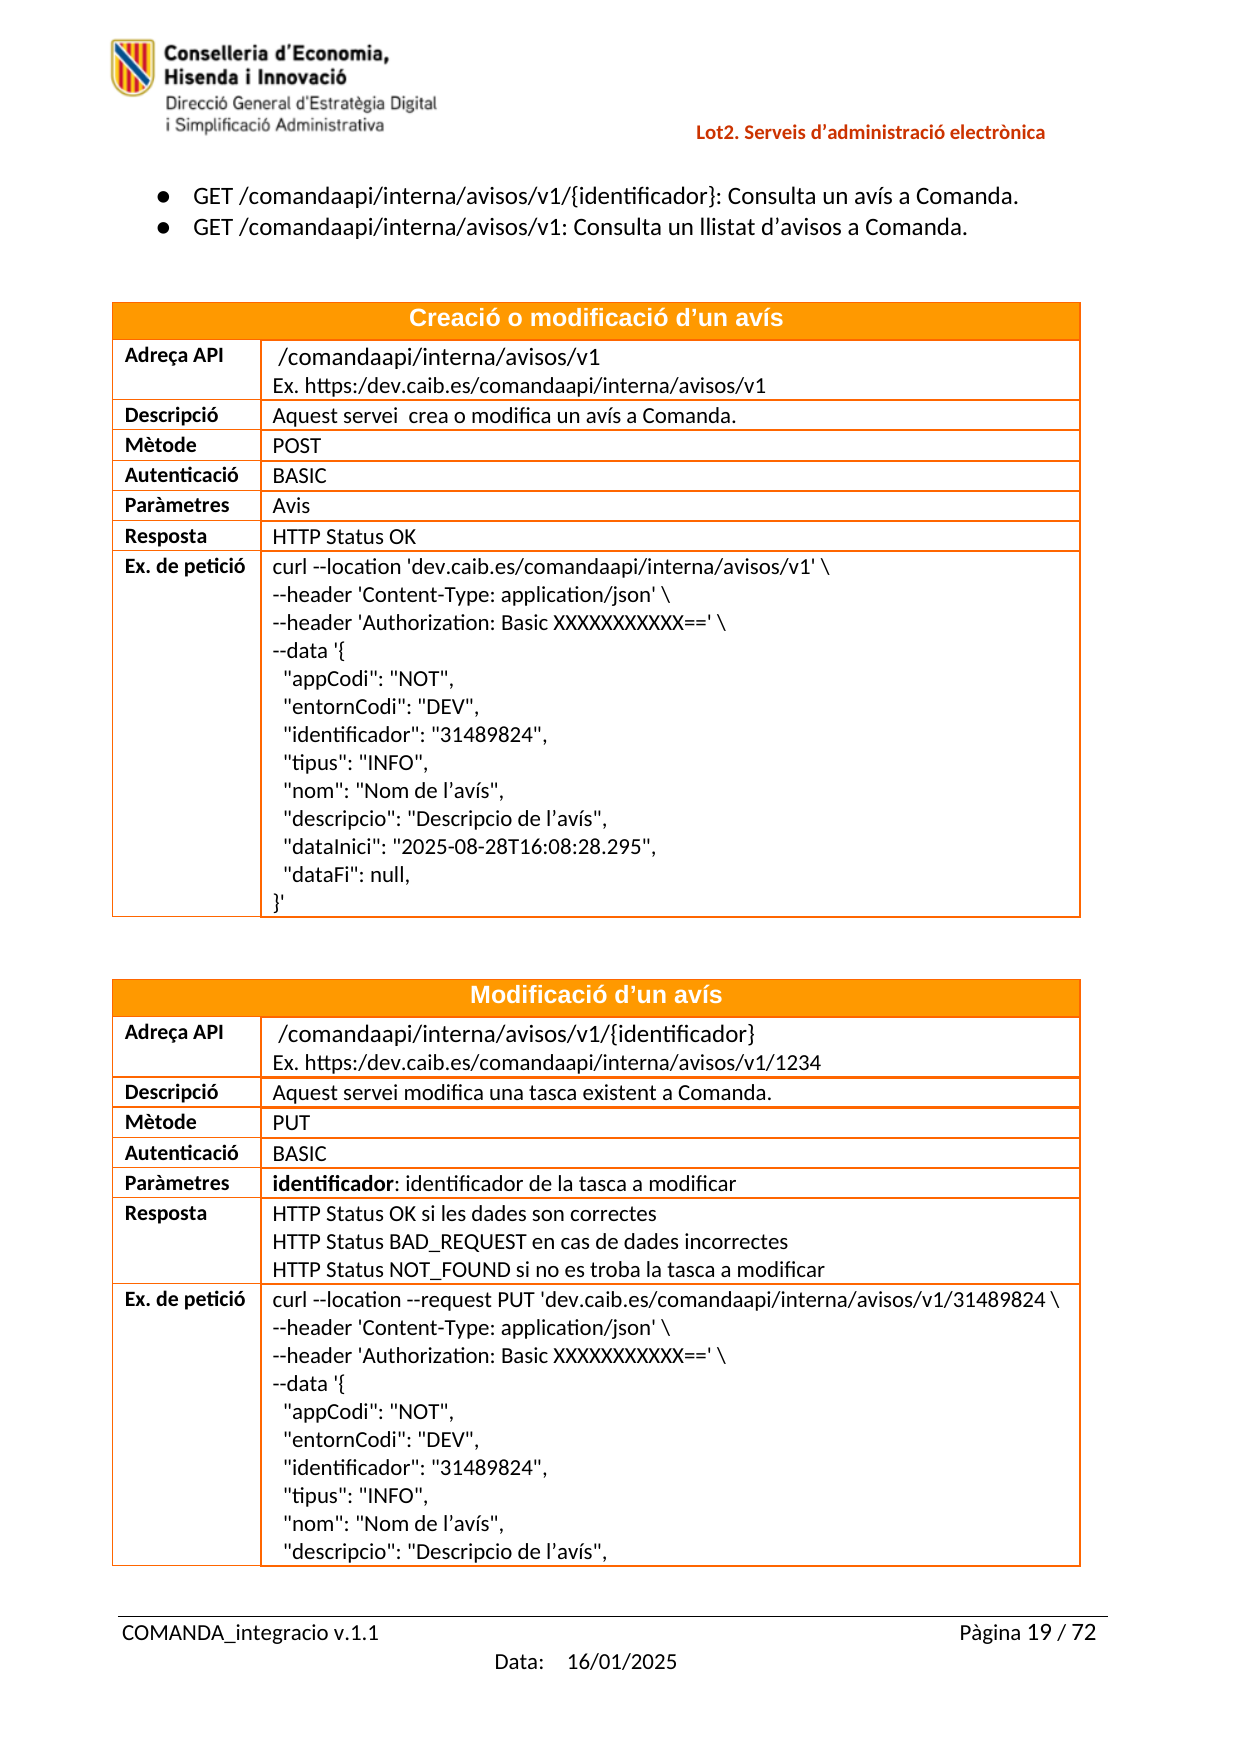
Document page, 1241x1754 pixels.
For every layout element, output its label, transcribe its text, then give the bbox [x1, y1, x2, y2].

table_cell HTTP Status OK [262, 522, 1079, 550]
table_cell curl --location 'dev.caib.es/comandaapi/interna/avisos/v1' \ --header 'Content-Type: application/json' \ --header 'Authorization: Basic XXXXXXXXXXX==' \ --data '{ "appCodi": "NOT", "entornCodi": "DEV", "identificador": "31489824", "tipus": "INFO", "nom": "Nom de l’avís", "descripcio": "Descripcio de l’avís", "dataInici": "2025-08-28T16:08:28.295", "dataFi": null, }' [262, 552, 1079, 916]
table_cell BASIC [262, 462, 1079, 489]
table_cell Mètode [113, 430, 260, 459]
table_cell HTTP Status OK si les dades son correctes HTTP Status BAD_REQUEST en cas de dades incorrectes HTTP Status NOT_FOUND si no es troba la tasca a modificar [262, 1199, 1079, 1283]
table_cell Paràmetres [113, 1168, 260, 1197]
table_cell Resposta [113, 521, 260, 550]
table_cell Ex. de petició [113, 551, 260, 916]
table_cell /comandaapi/interna/avisos/v1/{identificador} Ex. https:/dev.caib.es/comandaapi/interna/avisos/v1/1234 [262, 1018, 1079, 1076]
table_cell Adreça API [113, 340, 260, 399]
list GET /comandaapi/interna/avisos/v1/{identificador}: Consulta un avís a Comanda. [156, 180, 1122, 211]
table_cell BASIC [262, 1139, 1079, 1167]
table_cell Aquest servei modifica una tasca existent a Comanda. [262, 1079, 1079, 1106]
table_cell PUT [262, 1109, 1079, 1137]
table_cell curl --location --request PUT 'dev.caib.es/comandaapi/interna/avisos/v1/31489824 \ --header 'Content-Type: application/json' \ --header 'Authorization: Basic XXXXXXXXXXX==' \ --data '{ "appCodi": "NOT", "entornCodi": "DEV", "identificador": "31489824", "tipus": "INFO", "nom": "Nom de l’avís", "descripcio": "Descripcio de l’avís", [262, 1285, 1079, 1565]
table_header Modificació d’un avís [113, 980, 1079, 1016]
table_cell Resposta [113, 1198, 260, 1283]
table_cell Paràmetres [113, 491, 260, 520]
table_cell Adreça API [113, 1017, 260, 1076]
table_cell identificador: identificador de la tasca a modificar [262, 1169, 1079, 1197]
picture [100, 26, 467, 156]
table_cell Descripció [113, 400, 260, 429]
table_cell Autenticació [113, 1138, 260, 1167]
table_cell Ex. de petició [113, 1284, 260, 1565]
table_cell POST [262, 431, 1079, 459]
table_cell Mètode [113, 1108, 260, 1137]
table_header Creació o modificació d’un avís [113, 303, 1079, 339]
table_cell /comandaapi/interna/avisos/v1 Ex. https:/dev.caib.es/comandaapi/interna/avisos/v1 [262, 341, 1079, 399]
table_cell Autenticació [113, 461, 260, 489]
table_cell Avis [262, 492, 1079, 520]
list GET /comandaapi/interna/avisos/v1: Consulta un llistat d’avisos a Comanda. [156, 211, 1122, 241]
table_cell Descripció [113, 1078, 260, 1106]
table_cell Aquest servei crea o modifica un avís a Comanda. [262, 401, 1079, 429]
